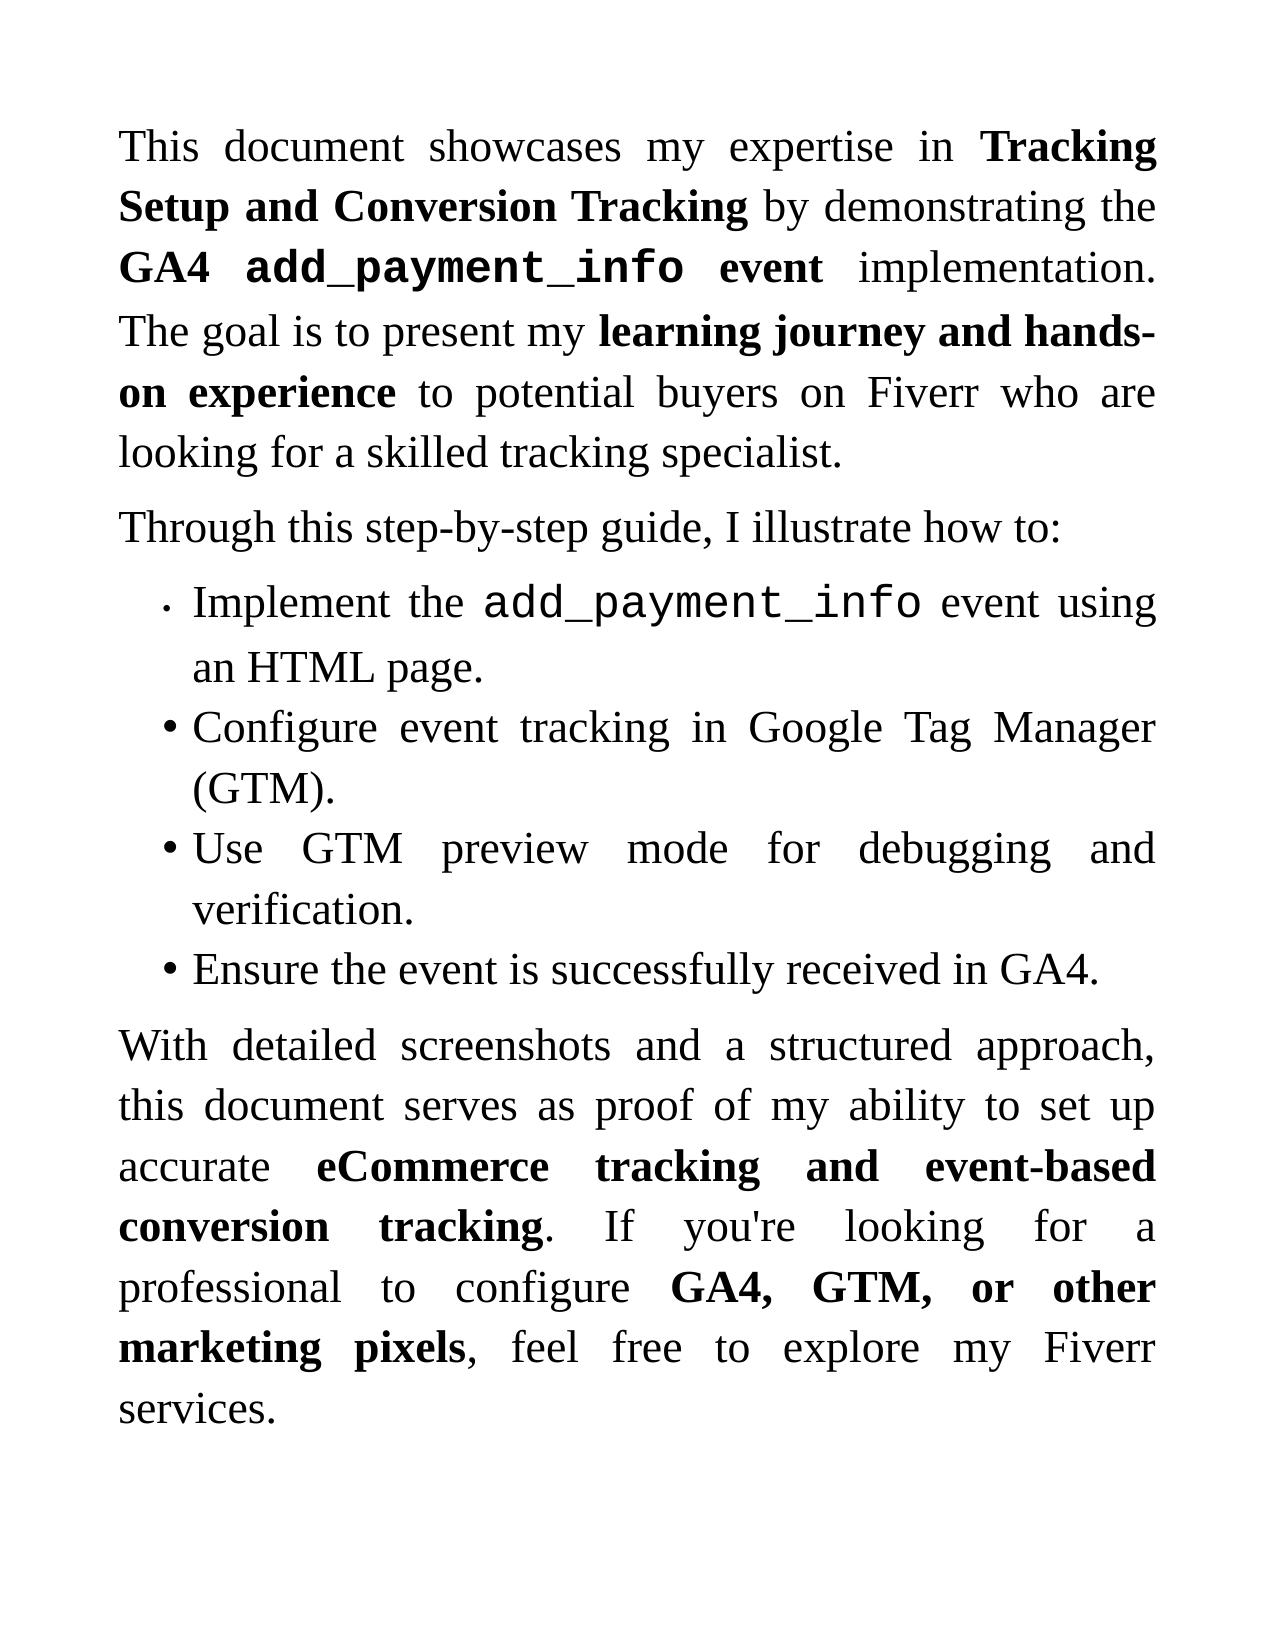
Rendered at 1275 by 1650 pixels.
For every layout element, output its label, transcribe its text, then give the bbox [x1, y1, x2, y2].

text Through this step-by-step guide, I illustrate how to: [118, 500, 1157, 552]
list Configure event tracking in Google Tag Manager (GTM). [162, 700, 1157, 813]
list Use GTM preview mode for debugging and verification. [162, 821, 1157, 934]
list Implement the add_payment_info event using an HTML page. [162, 575, 1157, 692]
text This document showcases my expertise in Tracking Setup and Conversion Tracking by demonstrating the GA4 add_payment_info event implementation. The goal is to present my learning journey and hands-on experience to potential buyers on Fiverr who are looking for a skilled tracking specialist. [118, 118, 1157, 477]
text With detailed screenshots and a structured approach, this document serves as proof of my ability to set up accurate eCommerce tracking and event-based conversion tracking. If you're looking for a professional to configure GA4, GTM, or other marketing pixels, feel free to explore my Fiverr services. [118, 1017, 1157, 1433]
list Ensure the event is successfully received in GA4. [162, 942, 1157, 995]
